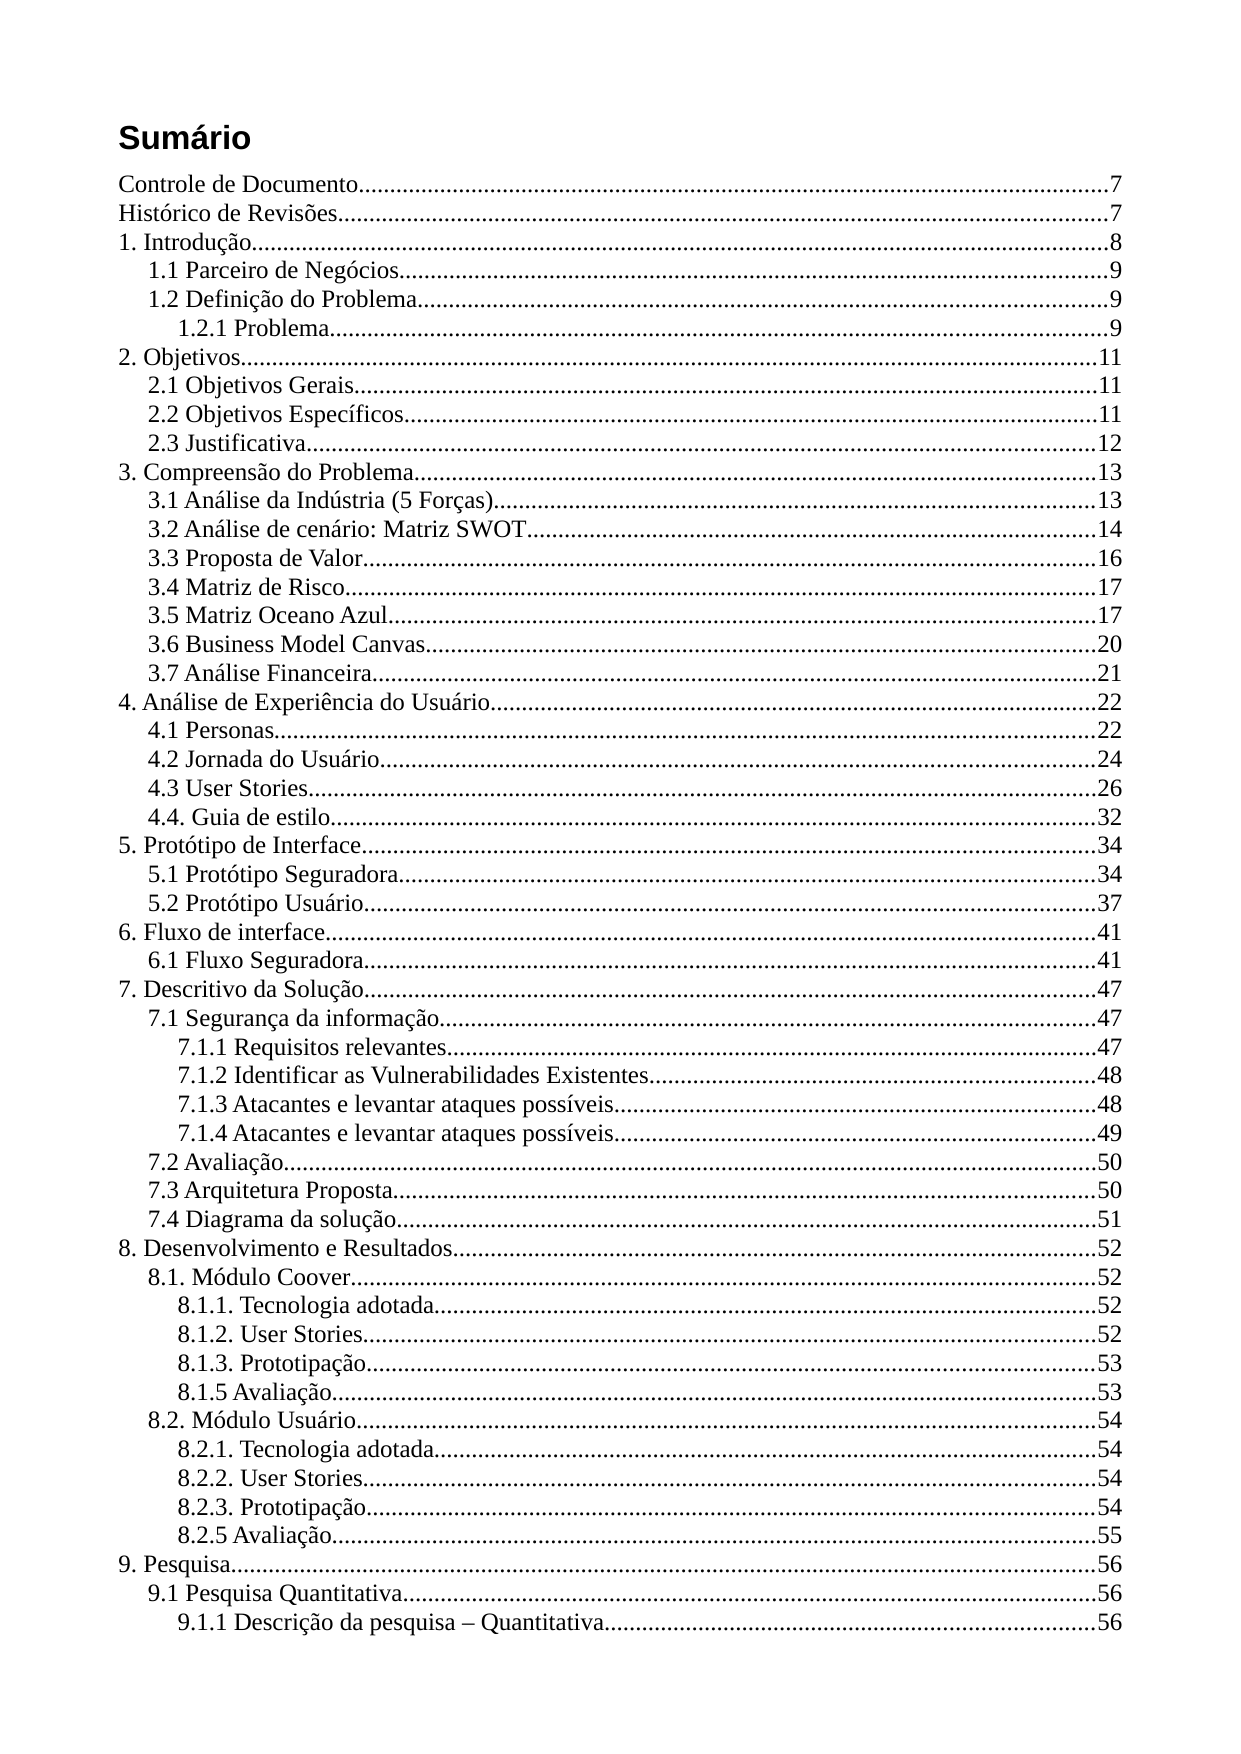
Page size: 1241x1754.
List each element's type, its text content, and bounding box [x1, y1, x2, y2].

text 7.1.2 Identificar as Vulnerabilidades Existentes 48 [177, 1060, 1122, 1089]
text 4.3 User Stories 26 [148, 773, 1122, 802]
text 1.2 Definição do Problema 9 [148, 284, 1122, 313]
text 8.2.3. Prototipação 54 [177, 1492, 1122, 1520]
text 5.2 Protótipo Usuário 37 [148, 888, 1122, 917]
text 5.1 Protótipo Seguradora 34 [148, 859, 1122, 888]
subtitle Sumário [118, 118, 1122, 157]
text 8.1.3. Prototipação 53 [177, 1348, 1122, 1377]
text 3.3 Proposta de Valor 16 [148, 543, 1122, 572]
text 4. Análise de Experiência do Usuário 22 [118, 687, 1122, 715]
text 2.2 Objetivos Específicos 11 [148, 399, 1122, 428]
text 8. Desenvolvimento e Resultados 52 [118, 1233, 1122, 1262]
text 3.5 Matriz Oceano Azul 17 [148, 600, 1122, 629]
text 8.1.5 Avaliação 53 [177, 1377, 1122, 1405]
text 3.6 Business Model Canvas 20 [148, 629, 1122, 658]
text 4.4. Guia de estilo 32 [148, 802, 1122, 830]
text 1.1 Parceiro de Negócios 9 [148, 255, 1122, 284]
text 3. Compreensão do Problema 13 [118, 457, 1122, 485]
text 5. Protótipo de Interface 34 [118, 830, 1122, 859]
text 6. Fluxo de interface 41 [118, 917, 1122, 945]
text 8.2. Módulo Usuário 54 [148, 1405, 1122, 1434]
text 3.7 Análise Financeira 21 [148, 658, 1122, 687]
text 7.1 Segurança da informação 47 [148, 1003, 1122, 1032]
text 2.3 Justificativa 12 [148, 428, 1122, 457]
text 7.2 Avaliação 50 [148, 1147, 1122, 1175]
text 4.1 Personas 22 [148, 715, 1122, 744]
text 8.1. Módulo Coover 52 [148, 1262, 1122, 1290]
text Controle de Documento 7 [118, 169, 1122, 198]
text 3.1 Análise da Indústria (5 Forças) 13 [148, 485, 1122, 514]
text 3.2 Análise de cenário: Matriz SWOT 14 [148, 514, 1122, 543]
text 7.1.1 Requisitos relevantes 47 [177, 1032, 1122, 1060]
text 7. Descritivo da Solução 47 [118, 974, 1122, 1003]
text 8.2.5 Avaliação 55 [177, 1520, 1122, 1549]
text Histórico de Revisões 7 [118, 198, 1122, 227]
text 2.1 Objetivos Gerais 11 [148, 370, 1122, 399]
text 7.3 Arquitetura Proposta 50 [148, 1175, 1122, 1204]
text 9. Pesquisa 56 [118, 1549, 1122, 1578]
text 8.1.1. Tecnologia adotada 52 [177, 1290, 1122, 1319]
text 7.4 Diagrama da solução 51 [148, 1204, 1122, 1233]
text 8.2.1. Tecnologia adotada 54 [177, 1434, 1122, 1463]
text 6.1 Fluxo Seguradora 41 [148, 945, 1122, 974]
text 3.4 Matriz de Risco 17 [148, 572, 1122, 600]
text 1.2.1 Problema 9 [177, 313, 1122, 342]
text 9.1 Pesquisa Quantitativa 56 [148, 1578, 1122, 1607]
text 8.2.2. User Stories 54 [177, 1463, 1122, 1492]
text 8.1.2. User Stories 52 [177, 1319, 1122, 1348]
text 9.1.1 Descrição da pesquisa – Quantitativa 56 [177, 1607, 1122, 1635]
text 1. Introdução 8 [118, 227, 1122, 255]
text 7.1.4 Atacantes e levantar ataques possíveis 49 [177, 1118, 1122, 1147]
text 4.2 Jornada do Usuário 24 [148, 744, 1122, 773]
text 2. Objetivos 11 [118, 342, 1122, 370]
text 7.1.3 Atacantes e levantar ataques possíveis 48 [177, 1089, 1122, 1118]
